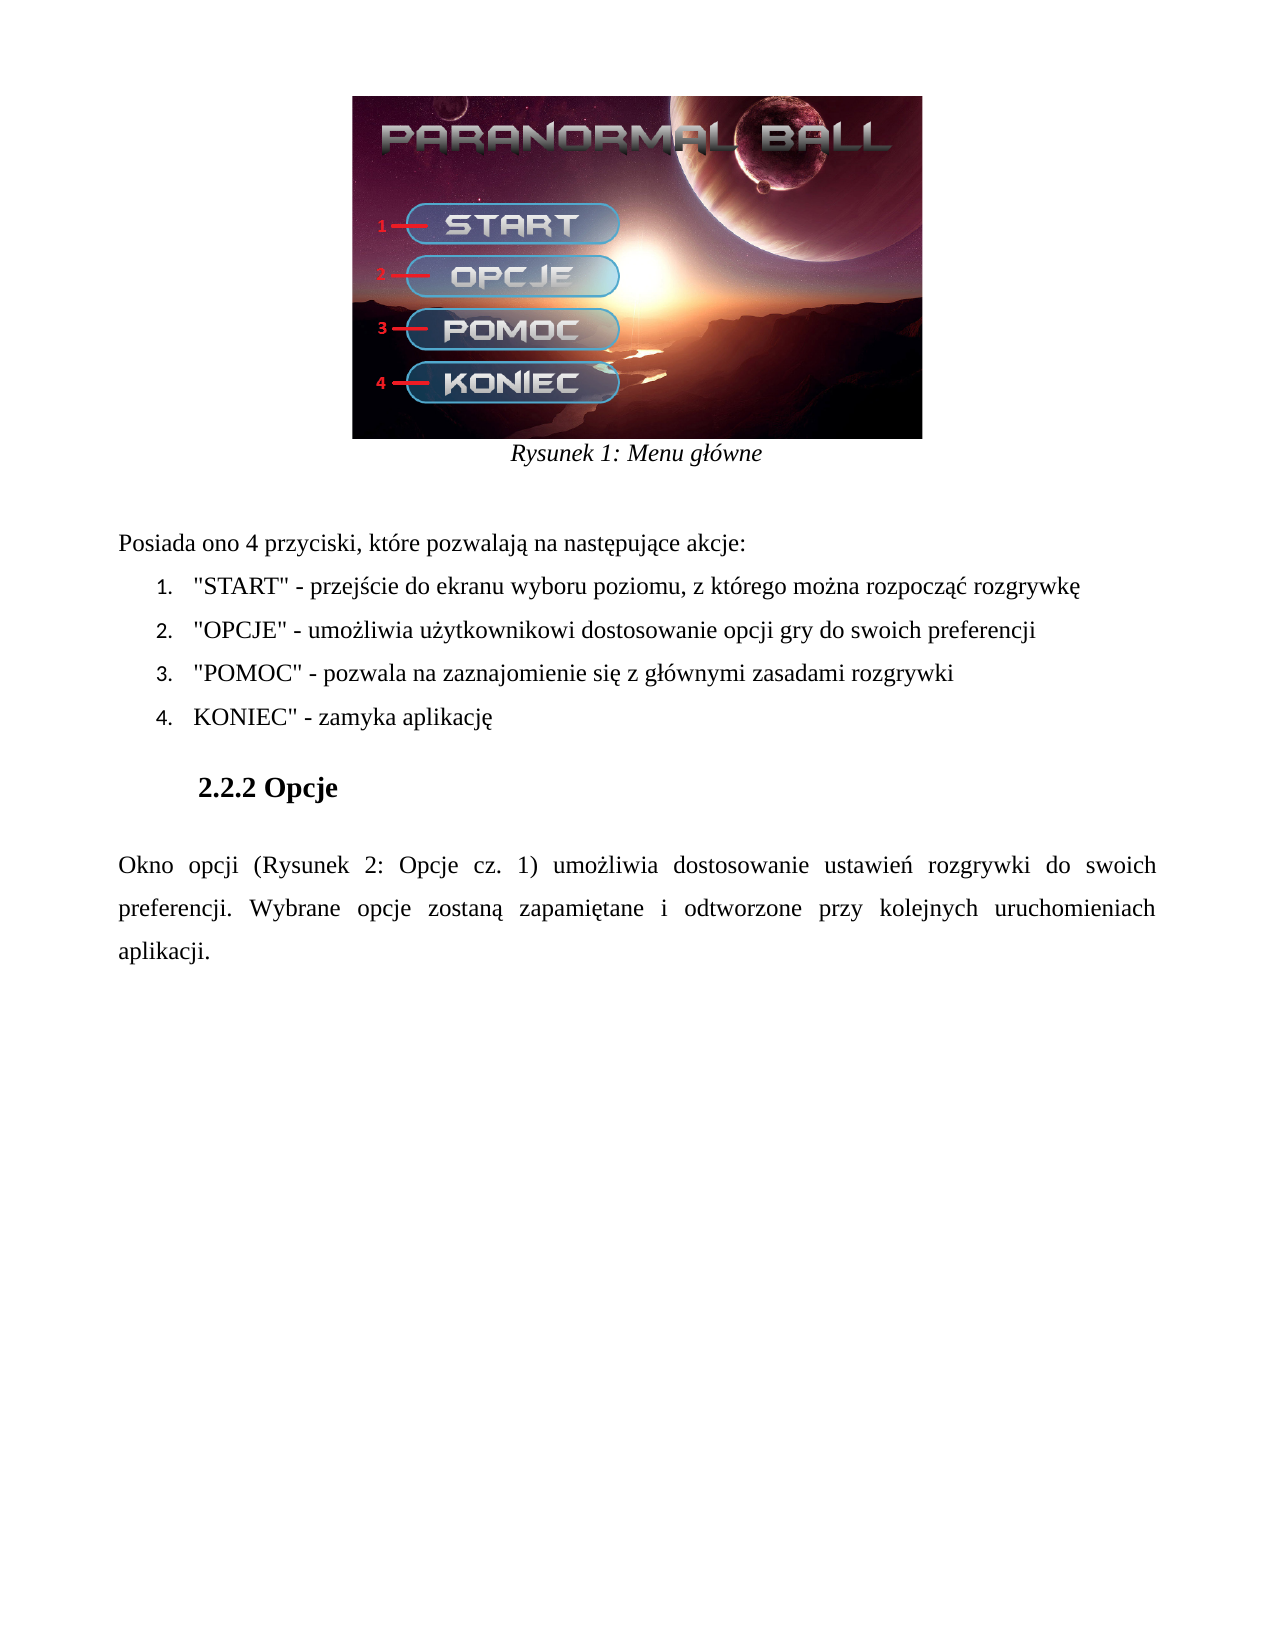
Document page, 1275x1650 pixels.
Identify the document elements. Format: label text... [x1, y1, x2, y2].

list "OPCJE" - umożliwia użytkownikowi dostosowanie opcji gry do swoich preferencji [156, 615, 1157, 644]
list KONIEC" - zamyka aplikację [156, 702, 1157, 731]
subtitle Opcje [191, 771, 1157, 804]
list "START" - przejście do ekranu wyboru poziomu, z którego można rozpocząć rozgrywkę [156, 571, 1157, 601]
text Okno opcji (Rysunek 2: Opcje cz. 1) umożliwia dostosowanie ustawień rozgrywki do swoich preferencji. Wybrane opcje zostaną zapamiętane i odtworzone przy kolejnych uruchomieniach aplikacji. [118, 850, 1157, 965]
picture [352, 96, 923, 439]
text Rysunek 1: Menu główne [354, 439, 921, 467]
text Posiada ono 4 przyciski, które pozwalają na następujące akcje: [118, 528, 1157, 557]
list "POMOC" - pozwala na zaznajomienie się z głównymi zasadami rozgrywki [156, 658, 1157, 688]
